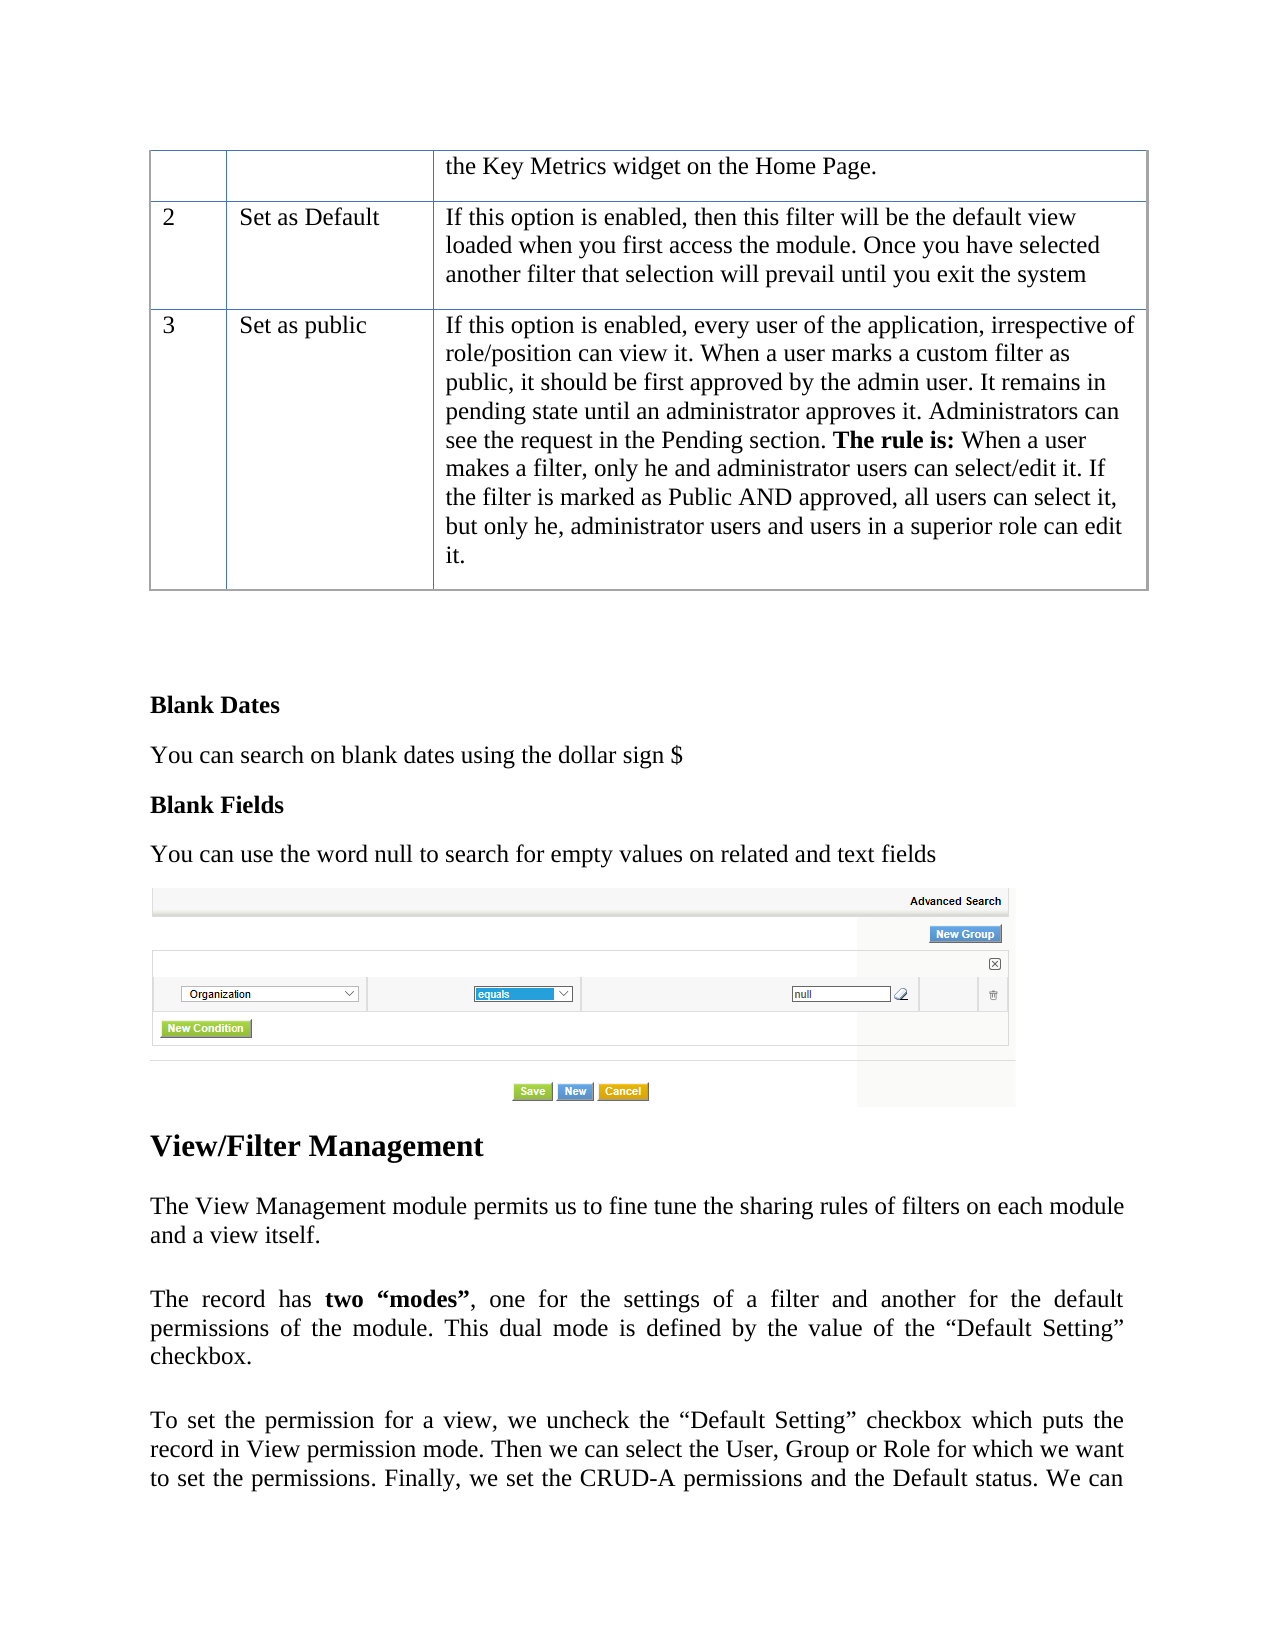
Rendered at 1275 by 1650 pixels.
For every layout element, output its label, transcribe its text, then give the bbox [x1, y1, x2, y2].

table_cell 3 [151, 310, 226, 589]
text You can search on blank dates using the dollar sign $ [150, 740, 1125, 769]
picture [150, 888, 1016, 1107]
table_cell Set as Default [227, 202, 433, 309]
table_cell the Key Metrics widget on the Home Page. [434, 151, 1146, 201]
table_cell [227, 151, 433, 201]
table_cell Set as public [227, 310, 433, 589]
text Blank Fields [150, 790, 1125, 818]
table_cell [151, 151, 226, 201]
text The View Management module permits us to fine tune the sharing rules of filters on each module and a view itself. [150, 1191, 1125, 1248]
text To set the permission for a view, we uncheck the “Default Setting” checkbox which puts the record in View permission mode. Then we can select the User, Group or Role for which we want to set the permissions. Finally, we set the CRUD-A permissions and the Default status. We can [150, 1406, 1125, 1492]
subtitle View/Filter Management [150, 1127, 1125, 1163]
table_cell 2 [151, 202, 226, 309]
text You can use the word null to search for empty values on related and text fields [150, 839, 1125, 868]
table_cell If this option is enabled, then this filter will be the default view loaded when you first access the module. Once you have selected another filter that selection will prevail until you exit the system [434, 202, 1146, 309]
text The record has two “modes”, one for the settings of a filter and another for the default permissions of the module. This dual mode is defined by the value of the “Default Setting” checkbox. [150, 1284, 1125, 1370]
table_cell If this option is enabled, every user of the application, irrespective of role/position can view it. When a user marks a custom filter as public, it should be first approved by the admin user. It remains in pending state until an administrator approves it. Administrators can see the request in the Pending section. The rule is: When a user makes a filter, only he and administrator users can select/edit it. If the filter is marked as Public AND approved, all users can select it, but only he, administrator users and users in a superior role can edit it. [434, 310, 1146, 589]
text Blank Dates [150, 691, 1125, 719]
